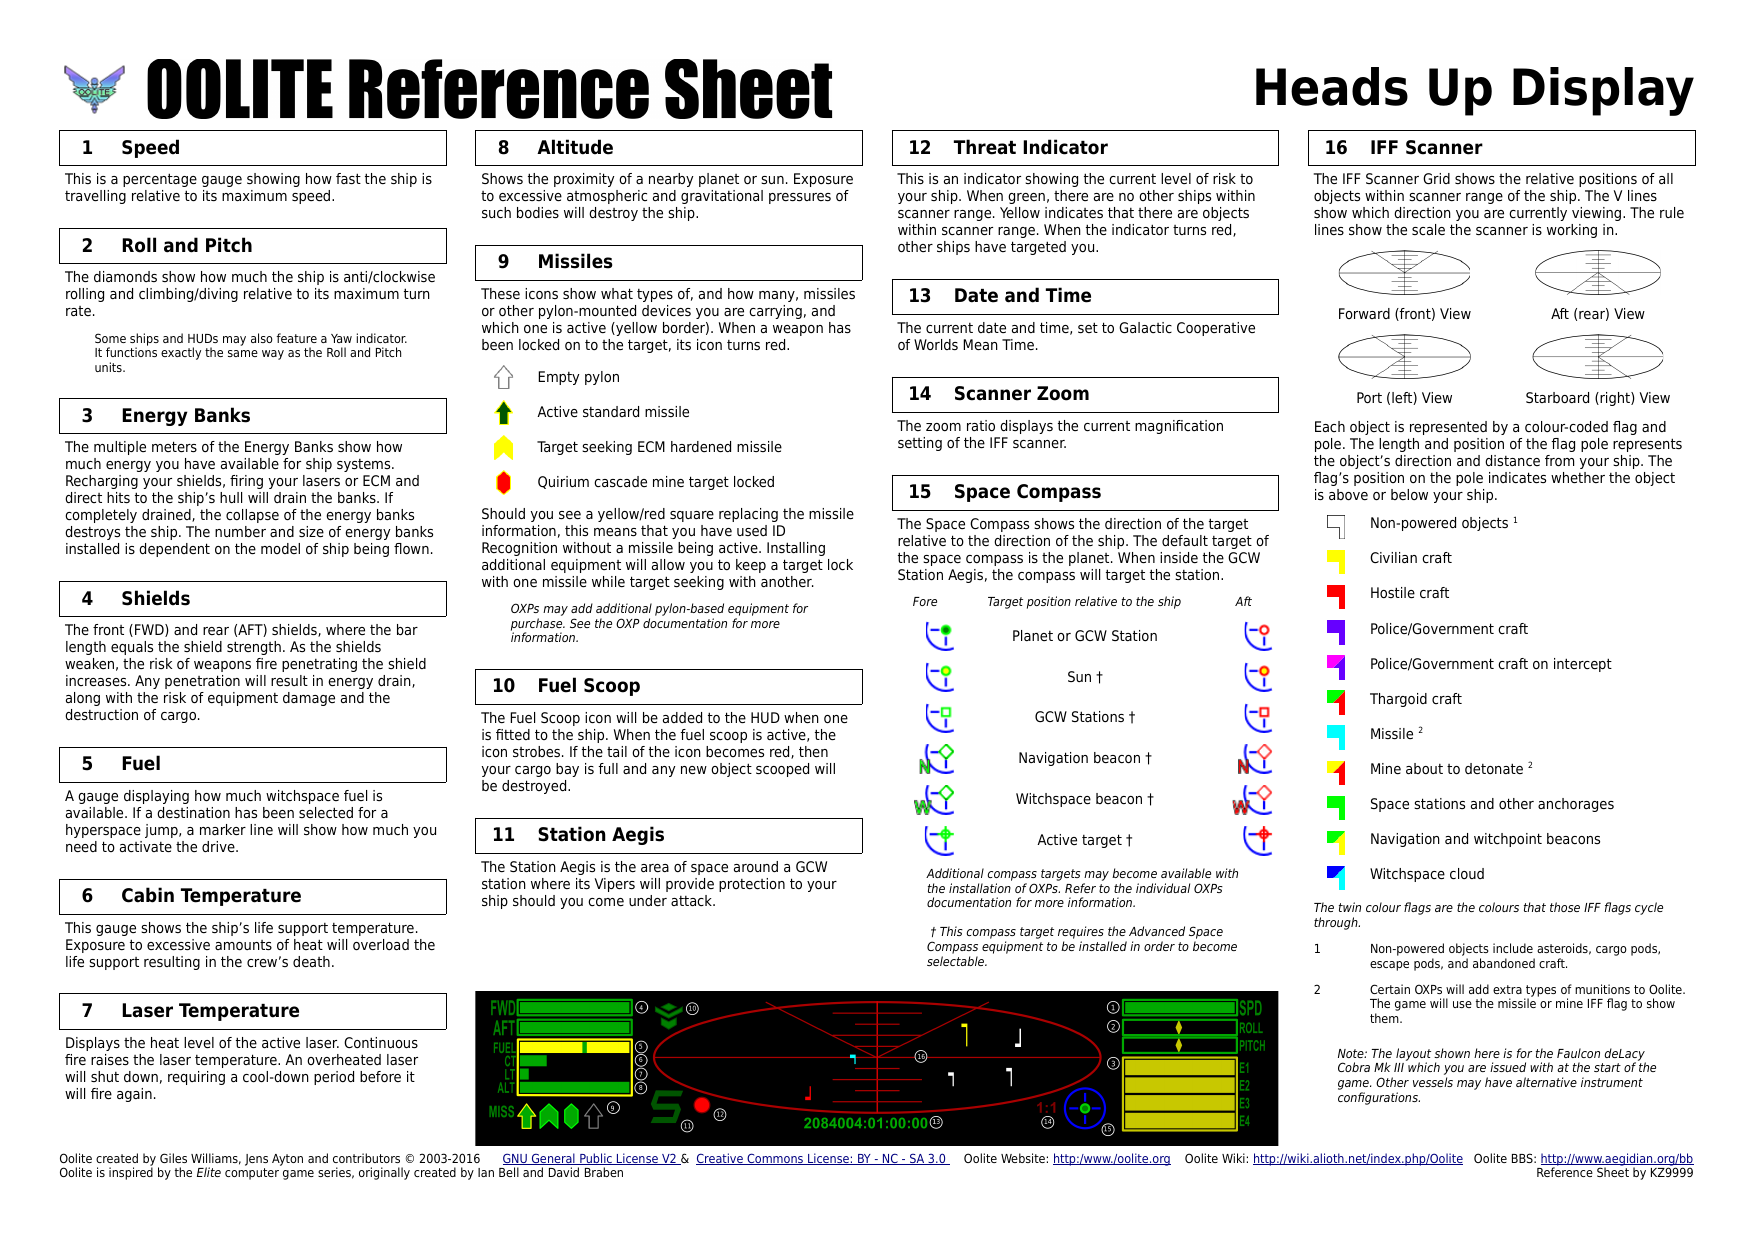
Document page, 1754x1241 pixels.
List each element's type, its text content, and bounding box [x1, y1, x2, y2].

picture [926, 703, 955, 733]
table_cell [475, 430, 532, 465]
table_cell [892, 698, 960, 738]
table_cell Navigation and witchpoint beacons [1364, 825, 1695, 861]
table_cell This gauge shows the ship’s life support temperature. Exposure to excessive amounts of heat will overload the life support resulting in the crew’s death. [59, 915, 446, 976]
table_cell [1308, 720, 1364, 755]
picture [147, 59, 833, 119]
table_header 4 [60, 582, 115, 616]
table_cell Some ships and HUDs may also feature a Yaw indicator. It functions exactly the same way as the Roll and Pitch units. [59, 326, 446, 381]
table_cell The twin colour flags are the colours that those IFF flags cycle through. [1308, 896, 1695, 936]
table_cell Space stations and other anchorages [1364, 790, 1695, 825]
table_cell Active target † [960, 820, 1210, 861]
table_cell Navigation beacon † [960, 738, 1210, 779]
picture [1327, 761, 1345, 785]
table_cell The Space Compass shows the direction of the target relative to the direction of the ship. The default target of the space compass is the planet. When inside the GCW Station Aegis, the compass will target the station. [892, 511, 1278, 589]
table_cell [1210, 779, 1278, 820]
table_header Fuel Scoop [532, 670, 862, 704]
table_cell GCW Stations † [960, 698, 1210, 738]
table_cell [1308, 685, 1364, 720]
table_cell [1308, 861, 1364, 896]
table_header 7 [60, 994, 115, 1029]
table_cell [1501, 329, 1695, 385]
table_cell OXPs may add additional pylon-based equipment for purchase. See the OXP documentation for more information. [475, 596, 862, 652]
picture [1327, 655, 1345, 680]
table_header Space Compass [948, 476, 1278, 510]
picture [1327, 550, 1345, 574]
table_cell The zoom ratio displays the current magnification setting of the IFF scanner. [892, 413, 1278, 458]
table_cell [892, 820, 960, 861]
picture [1338, 334, 1471, 379]
table_cell Forward (front) View [1308, 301, 1501, 329]
picture [1244, 662, 1273, 692]
table_cell A gauge displaying how much witchspace fuel is available. If a destination has been selected for a hyperspace jump, a marker line will show how much you need to activate the drive. [59, 783, 446, 861]
table_header Missiles [532, 246, 862, 280]
picture [1327, 796, 1345, 820]
picture [475, 991, 1279, 1146]
table_cell The multiple meters of the Energy Banks show how much energy you have available for ship systems. Recharging your shields, firing your lasers or ECM and direct hits to the ship’s hull will drain the banks. If completely drained, the collapse of the energy banks destroys the ship. The number and size of energy banks installed is dependent on the model of ship being flown. [59, 434, 446, 564]
table_header 9 [476, 246, 532, 280]
table_cell [892, 738, 960, 779]
picture [919, 744, 955, 774]
picture [1338, 250, 1470, 295]
table_cell The current date and time, set to Galactic Cooperative of Worlds Mean Time. [892, 315, 1278, 360]
table_header 12 [893, 131, 948, 165]
table_cell Aft (rear) View [1501, 301, 1695, 329]
table_cell [1210, 698, 1278, 738]
table_cell [1210, 616, 1278, 656]
table_cell [892, 616, 960, 656]
picture [1238, 744, 1273, 774]
table_cell [1501, 245, 1695, 301]
table_header 11 [476, 819, 532, 853]
table_header Speed [115, 131, 446, 165]
picture [1327, 866, 1345, 890]
table_cell [1308, 615, 1364, 650]
table_cell Target position relative to the ship [960, 590, 1210, 616]
table_cell [1308, 510, 1364, 544]
table_cell [1308, 580, 1364, 615]
picture [496, 470, 511, 495]
picture [1327, 585, 1345, 609]
table_cell [1308, 245, 1501, 301]
table_header 16 [1309, 131, 1364, 165]
table_cell [1210, 820, 1278, 861]
table_cell Active standard missile [532, 395, 862, 430]
table_header Scanner Zoom [948, 378, 1278, 412]
table_cell Starboard (right) View [1501, 385, 1695, 413]
table_cell Shows the proximity of a nearby planet or sun. Exposure to excessive atmospheric and gravitational pressures of such bodies will destroy the ship. [475, 166, 862, 228]
table_cell The Fuel Scoop icon will be added to the HUD when one is fitted to the ship. When the fuel scoop is active, the icon strobes. If the tail of the icon becomes red, then your cargo bay is full and any new object scooped will be destroyed. [475, 705, 862, 801]
picture [1327, 515, 1345, 539]
table_header Energy Banks [115, 399, 446, 433]
picture [1327, 831, 1345, 855]
picture [1327, 690, 1345, 715]
table_cell Non-powered objects 1 [1364, 510, 1695, 544]
table_cell Additional compass targets may become available with the installation of OXPs. Refer to the individual OXPs documentation for more information. † This compass target requires the Advanced Space Compass equipment to be installed in order to become selectable. [892, 861, 1278, 975]
table_cell [1308, 329, 1501, 385]
table_cell Witchspace cloud [1364, 861, 1695, 896]
table_cell Police/Government craft [1364, 615, 1695, 650]
table_cell Missile 2 [1364, 720, 1695, 755]
table_cell Target seeking ECM hardened missile [532, 430, 862, 465]
table_cell Thargoid craft [1364, 685, 1695, 720]
table_cell Civilian craft [1364, 545, 1695, 580]
table_cell [892, 779, 960, 820]
picture [924, 826, 955, 856]
table_header 13 [893, 280, 948, 314]
table_header IFF Scanner [1364, 131, 1695, 165]
table_cell [1308, 790, 1364, 825]
picture [914, 785, 955, 815]
table_header 2 [60, 229, 115, 263]
table_cell [1308, 825, 1364, 861]
table_header 15 [893, 476, 948, 510]
table_cell Hostile craft [1364, 580, 1695, 615]
table_cell [475, 465, 532, 500]
picture [926, 662, 955, 692]
table_header 3 [60, 399, 115, 433]
picture [1327, 725, 1345, 750]
picture [494, 400, 513, 425]
table_header Station Aegis [532, 819, 862, 853]
table_cell [475, 395, 532, 430]
table_cell This is a percentage gauge showing how fast the ship is travelling relative to its maximum speed. [59, 166, 446, 211]
table_header 1 [60, 131, 115, 165]
table_header Shields [115, 582, 446, 616]
table_cell [1308, 755, 1364, 790]
picture [1244, 621, 1273, 651]
table_cell Certain OXPs will add extra types of munitions to Oolite. The game will use the missile or mine IFF flag to show them. [1364, 977, 1695, 1032]
table_header 10 [476, 670, 532, 704]
table_header Date and Time [948, 280, 1278, 314]
table_cell [1210, 738, 1278, 779]
table_cell [1210, 656, 1278, 697]
table_cell Mine about to detonate 2 [1364, 755, 1695, 790]
picture [1244, 703, 1273, 733]
table_cell Displays the heat level of the active laser. Continuous fire raises the laser temperature. An overheated laser will shut down, requiring a cool-down period before it will fire again. [59, 1030, 446, 1108]
table_cell The IFF Scanner Grid shows the relative positions of all objects within scanner range of the ship. The V lines show which direction you are currently viewing. The rule lines show the scale the scanner is working in. [1308, 166, 1695, 245]
table_cell [1308, 545, 1364, 580]
table_cell Police/Government craft on intercept [1364, 650, 1695, 685]
table_cell Witchspace beacon † [960, 779, 1210, 820]
table_header Fuel [115, 748, 446, 782]
table_cell Planet or GCW Station [960, 616, 1210, 656]
table_header 14 [893, 378, 948, 412]
table_cell Sun † [960, 656, 1210, 697]
table_cell 1 [1308, 936, 1364, 977]
table_header Cabin Temperature [115, 880, 446, 914]
table_cell [475, 360, 532, 395]
table_header Laser Temperature [115, 994, 446, 1029]
table_cell [1308, 650, 1364, 685]
table_cell [892, 656, 960, 697]
table_cell Should you see a yellow/red square replacing the missile information, this means that you have used ID Recognition without a missile being active. Installing additional equipment will allow you to keep a target lock with one missile while target seeking with another. [475, 500, 862, 596]
table_cell The diamonds show how much the ship is anti/clockwise rolling and climbing/diving relative to its maximum turn rate. [59, 264, 446, 326]
table_cell This is an indicator showing the current level of risk to your ship. When green, there are no other ships within scanner range. Yellow indicates that there are objects within scanner range. When the indicator turns red, other ships have targeted you. [892, 166, 1278, 262]
picture [1535, 250, 1661, 295]
table_cell The Station Aegis is the area of space around a GCW station where its Vipers will provide protection to your ship should you come under attack. [475, 854, 862, 915]
table_cell Port (left) View [1308, 385, 1501, 413]
picture [61, 56, 128, 122]
picture [1232, 785, 1273, 815]
table_header Altitude [532, 131, 862, 165]
picture [926, 621, 955, 651]
table_header 6 [60, 880, 115, 914]
picture [1243, 826, 1273, 856]
table_header Threat Indicator [948, 131, 1278, 165]
picture [494, 435, 513, 460]
picture [493, 365, 514, 389]
text Note: The layout shown here is for the Faulcon deLacy Cobra Mk III which you are issued with at the start of the game. Other vessels may have alternative instrument configurations. [1337, 1047, 1665, 1105]
table_header 5 [60, 748, 115, 782]
table_cell Fore [892, 590, 960, 616]
table_cell Empty pylon [532, 360, 862, 395]
table_cell 2 [1308, 977, 1364, 1032]
table_cell Each object is represented by a colour-coded flag and pole. The length and position of the flag pole represents the object’s direction and distance from your ship. The flag’s position on the pole indicates whether the object is above or below your ship. [1308, 413, 1695, 509]
table_header Roll and Pitch [115, 229, 446, 263]
table_cell These icons show what types of, and how many, missiles or other pylon-mounted devices you are carrying, and which one is active (yellow border). When a weapon has been locked on to the target, its icon turns red. [475, 281, 862, 360]
table_header 8 [476, 131, 532, 165]
picture [1532, 334, 1664, 379]
picture [1327, 620, 1345, 645]
table_cell Quirium cascade mine target locked [532, 465, 862, 500]
table_cell Aft [1210, 590, 1278, 616]
table_cell Non-powered objects include asteroids, cargo pods, escape pods, and abandoned craft. [1364, 936, 1695, 977]
table_cell The front (FWD) and rear (AFT) shields, where the bar length equals the shield strength. As the shields weaken, the risk of weapons fire penetrating the shield increases. Any penetration will result in energy drain, along with the risk of equipment damage and the destruction of cargo. [59, 617, 446, 729]
